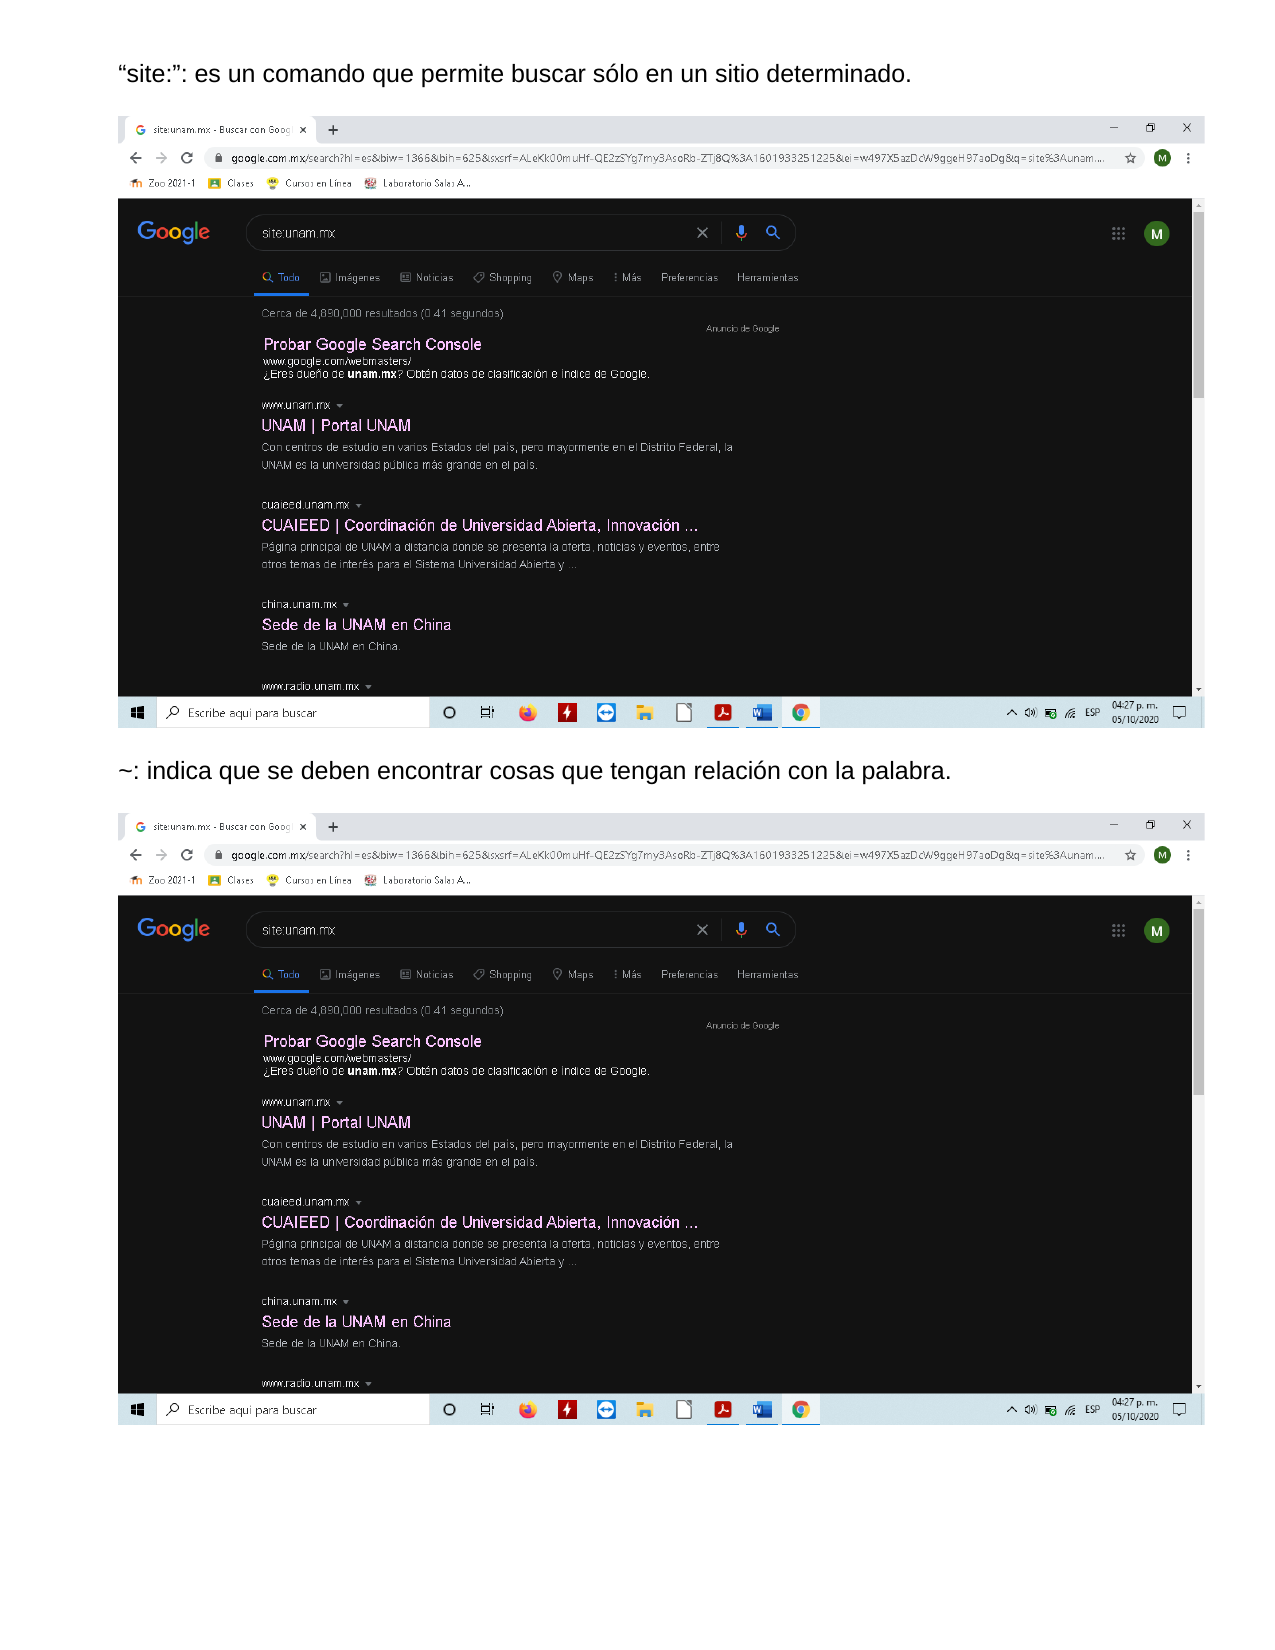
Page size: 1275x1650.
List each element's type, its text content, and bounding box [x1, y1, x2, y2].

text ~: indica que se deben encontrar cosas que tengan relación con la palabra. [118, 756, 1205, 785]
text “site:”: es un comando que permite buscar sólo en un sitio determinado. [118, 59, 1205, 88]
